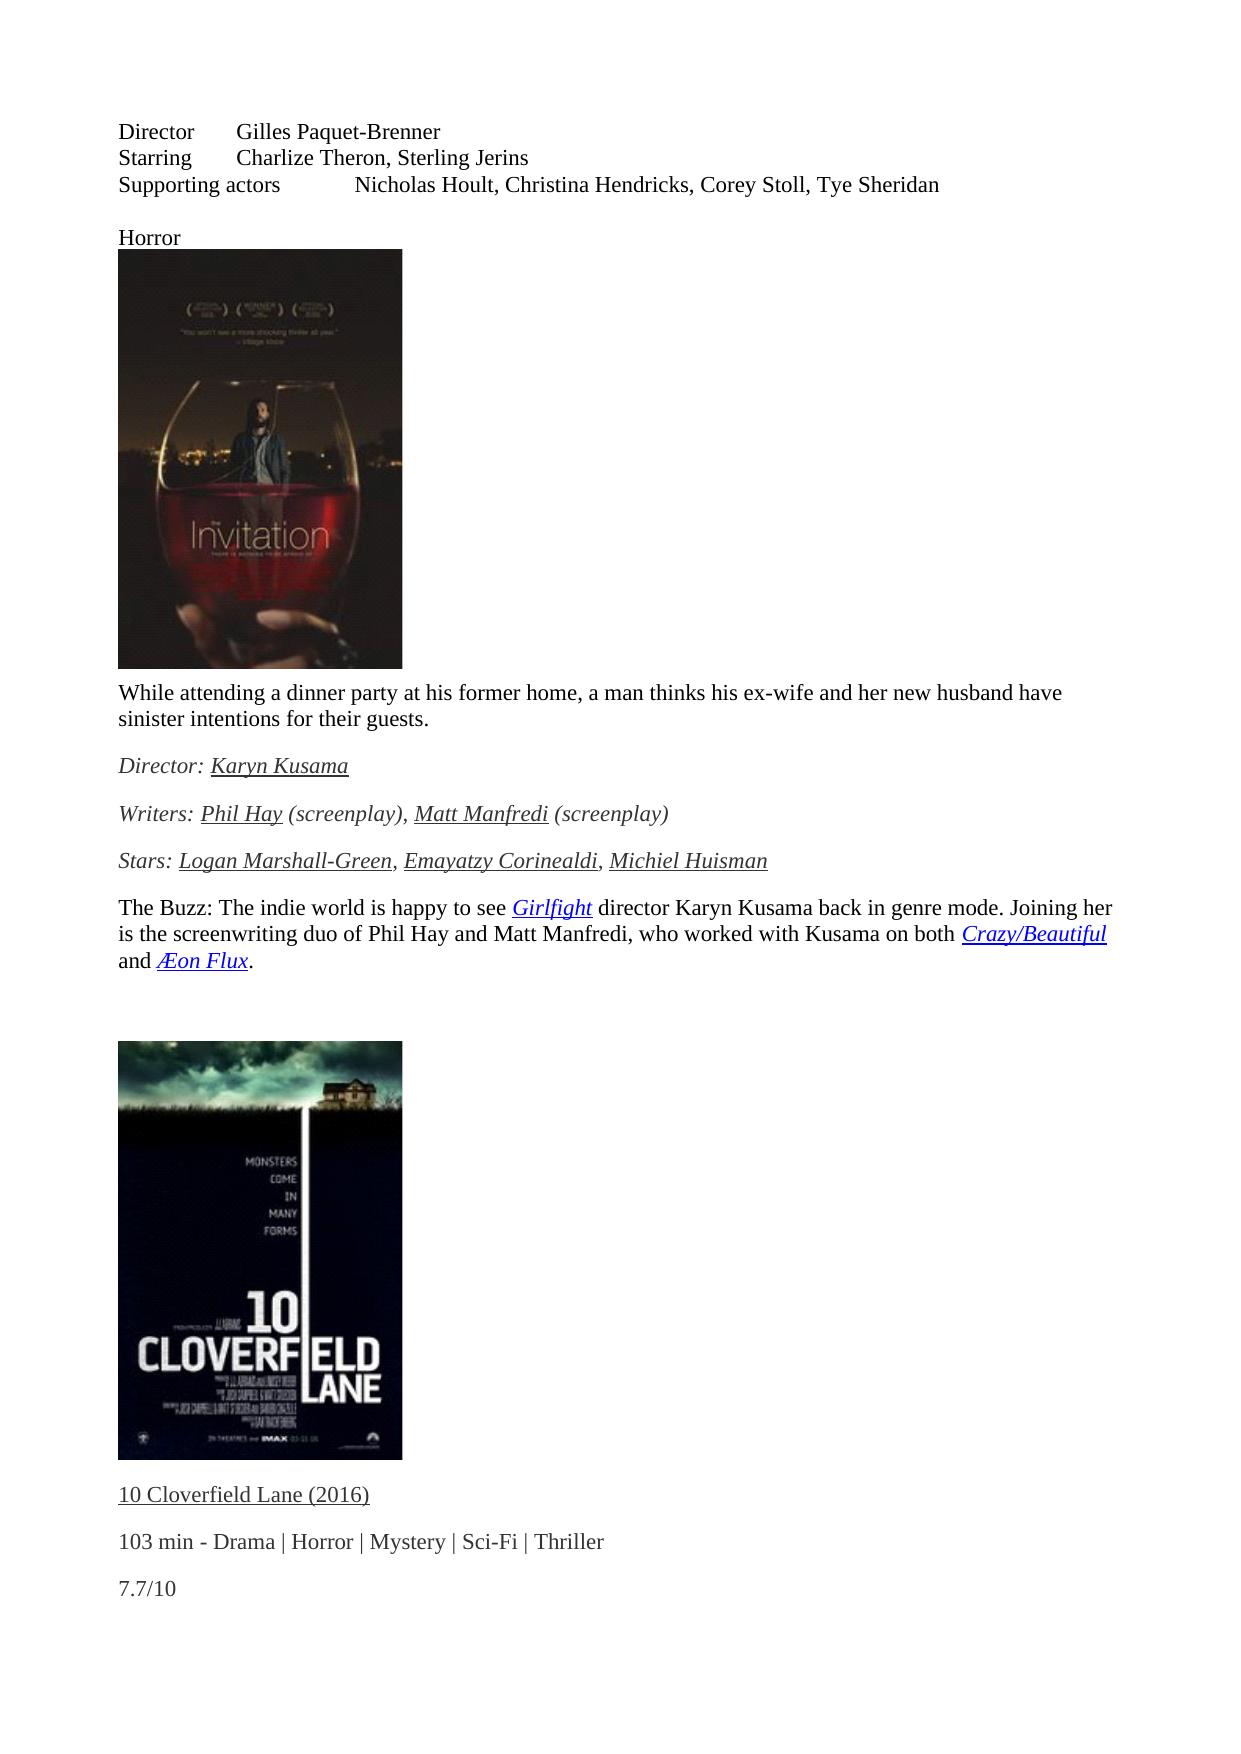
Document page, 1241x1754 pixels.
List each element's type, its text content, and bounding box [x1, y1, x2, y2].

text The Buzz: The indie world is happy to see Girlfight director Karyn Kusama back in genre mode. Joining her is the screenwriting duo of Phil Hay and Matt Manfredi, who worked with Kusama on both Crazy/Beautiful and Æon Flux. [118, 894, 1122, 973]
text Writers: Phil Hay (screenplay), Matt Manfredi (screenplay) [118, 800, 1122, 826]
text 103 min - Drama | Horror | Mystery | Sci-Fi | Thriller [118, 1528, 1122, 1554]
text Director Gilles Paquet-Brenner [118, 118, 1122, 144]
text 10 Cloverfield Lane (2016) [118, 1481, 1122, 1507]
text Starring Charlize Theron, Sterling Jerins [118, 144, 1122, 171]
text Stars: Logan Marshall-Green, Emayatzy Corinealdi, Michiel Huisman [118, 847, 1122, 873]
text Horror [118, 223, 1122, 250]
text Director: Karyn Kusama [118, 753, 1122, 779]
text 7.7/10 [118, 1575, 1122, 1602]
text While attending a dinner party at his former home, a man thinks his ex-wife and her new husband have sinister intentions for their guests. [118, 679, 1122, 732]
text Supporting actors Nicholas Hoult, Christina Hendricks, Corey Stoll, Tye Sheridan [118, 171, 1122, 197]
